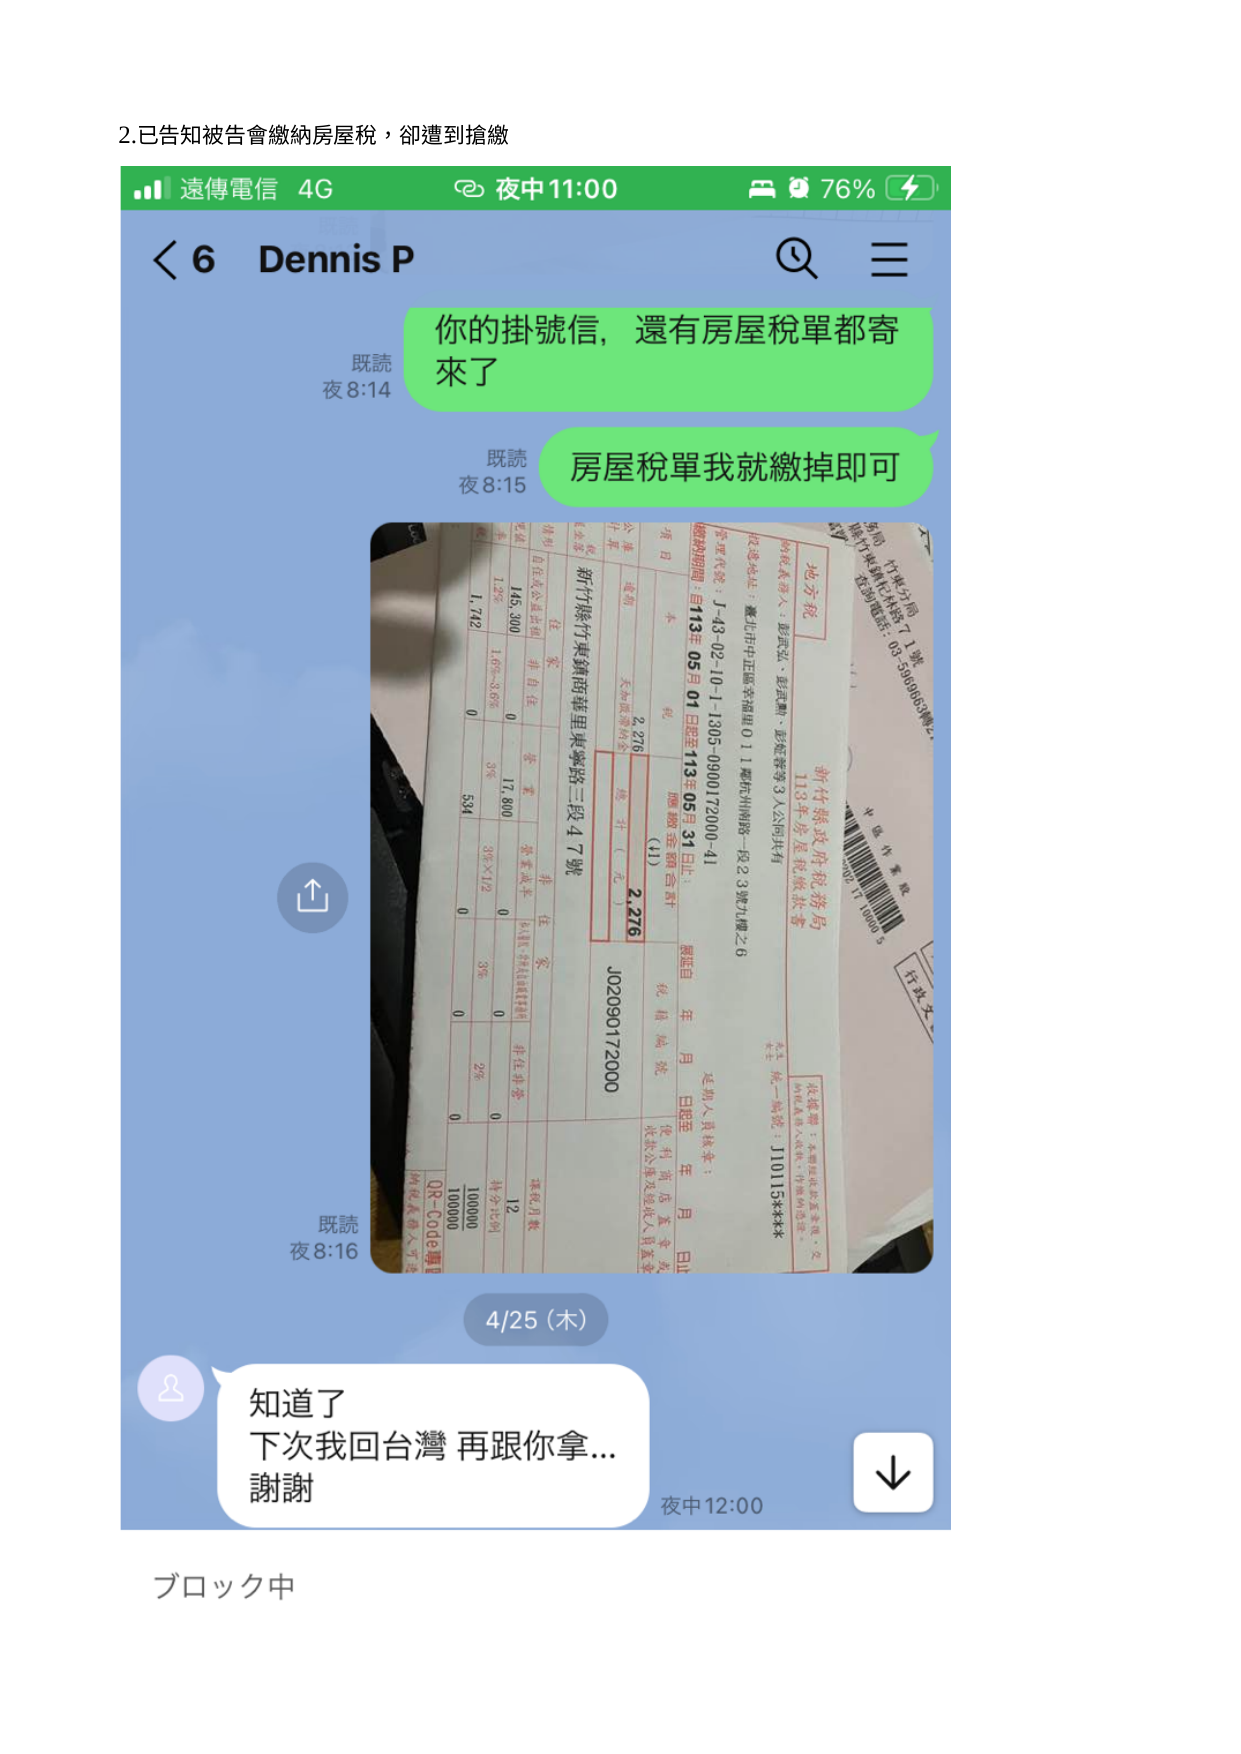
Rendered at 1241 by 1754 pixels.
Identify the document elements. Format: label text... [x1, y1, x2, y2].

picture [120, 166, 951, 1643]
text 2.已告知被告會繳納房屋稅，卻遭到搶繳 [118, 118, 1122, 150]
